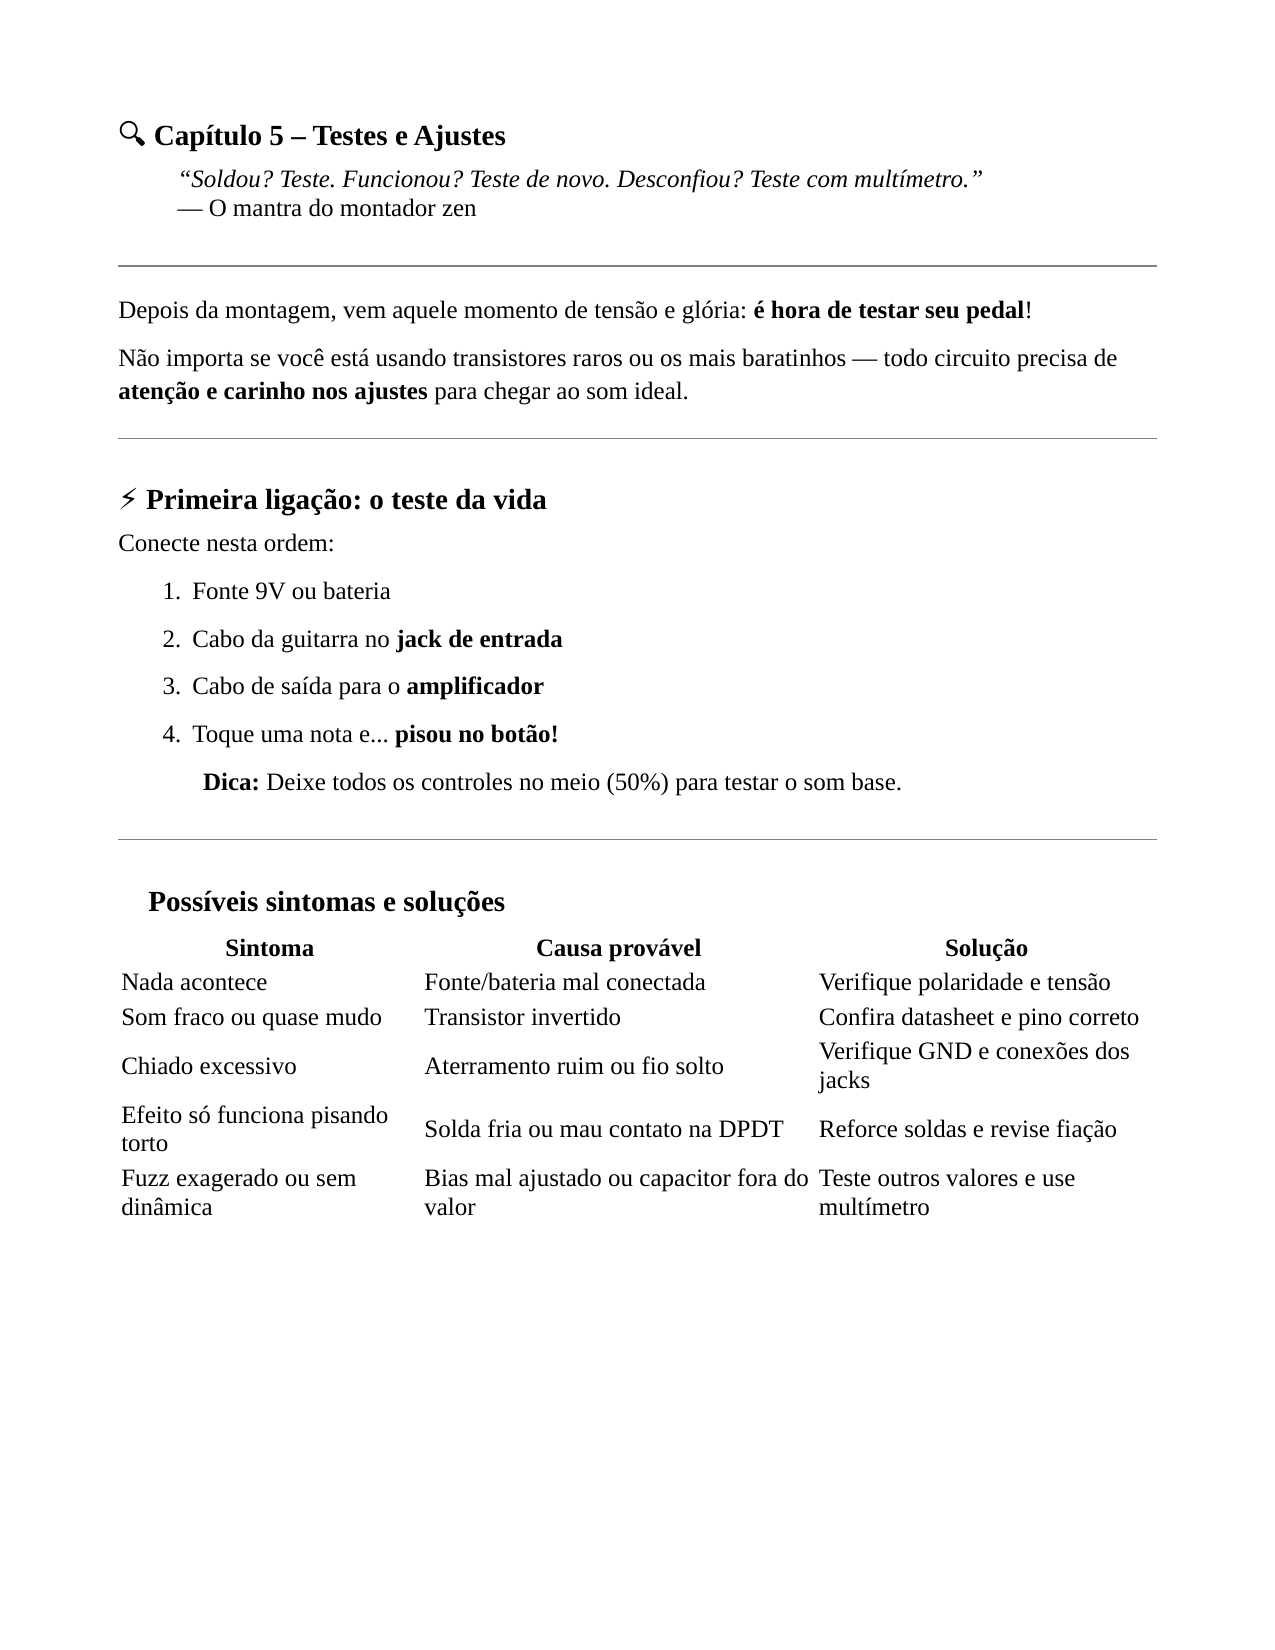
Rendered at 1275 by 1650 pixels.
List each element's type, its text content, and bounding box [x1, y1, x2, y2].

table_header Sintoma [118, 930, 421, 964]
table_cell Chiado excessivo [118, 1034, 421, 1097]
table_cell Solda fria ou mau contato na DPDT [421, 1097, 816, 1160]
text Conecte nesta ordem: [118, 528, 1157, 557]
subtitle 🧪 Possíveis sintomas e soluções [118, 884, 1157, 917]
table_header Solução [816, 930, 1157, 964]
text Depois da montagem, vem aquele momento de tensão e glória: é hora de testar seu pedal! [118, 295, 1157, 324]
table_cell Som fraco ou quase mudo [118, 999, 421, 1033]
table_header Causa provável [421, 930, 816, 964]
list Toque uma nota e... pisou no botão! [162, 719, 1157, 748]
subtitle ⚡ Primeira ligação: o teste da vida [118, 482, 1157, 516]
table_cell Nada acontece [118, 964, 421, 999]
table_cell Confira datasheet e pino correto [816, 999, 1157, 1033]
text 💡 Dica: Deixe todos os controles no meio (50%) para testar o som base. [177, 767, 1098, 795]
text “Soldou? Teste. Funcionou? Teste de novo. Desconfiou? Teste com multímetro.” — O mantra do montador zen [177, 164, 1098, 222]
table_cell Teste outros valores e use multímetro [816, 1160, 1157, 1223]
table_cell Verifique GND e conexões dos jacks [816, 1034, 1157, 1097]
text Não importa se você está usando transistores raros ou os mais baratinhos — todo circuito precisa de atenção e carinho nos ajustes para chegar ao som ideal. [118, 343, 1157, 405]
table_cell Fonte/bateria mal conectada [421, 964, 816, 999]
list Cabo da guitarra no jack de entrada [162, 624, 1157, 652]
table_cell Transistor invertido [421, 999, 816, 1033]
table_cell Reforce soldas e revise fiação [816, 1097, 1157, 1160]
list Fonte 9V ou bateria [162, 576, 1157, 605]
table_cell Bias mal ajustado ou capacitor fora do valor [421, 1160, 816, 1223]
table_cell Fuzz exagerado ou sem dinâmica [118, 1160, 421, 1223]
table_cell Aterramento ruim ou fio solto [421, 1034, 816, 1097]
table_cell Efeito só funciona pisando torto [118, 1097, 421, 1160]
subtitle 🔍 Capítulo 5 – Testes e Ajustes [118, 118, 1157, 152]
table_cell Verifique polaridade e tensão [816, 964, 1157, 999]
list Cabo de saída para o amplificador [162, 671, 1157, 700]
